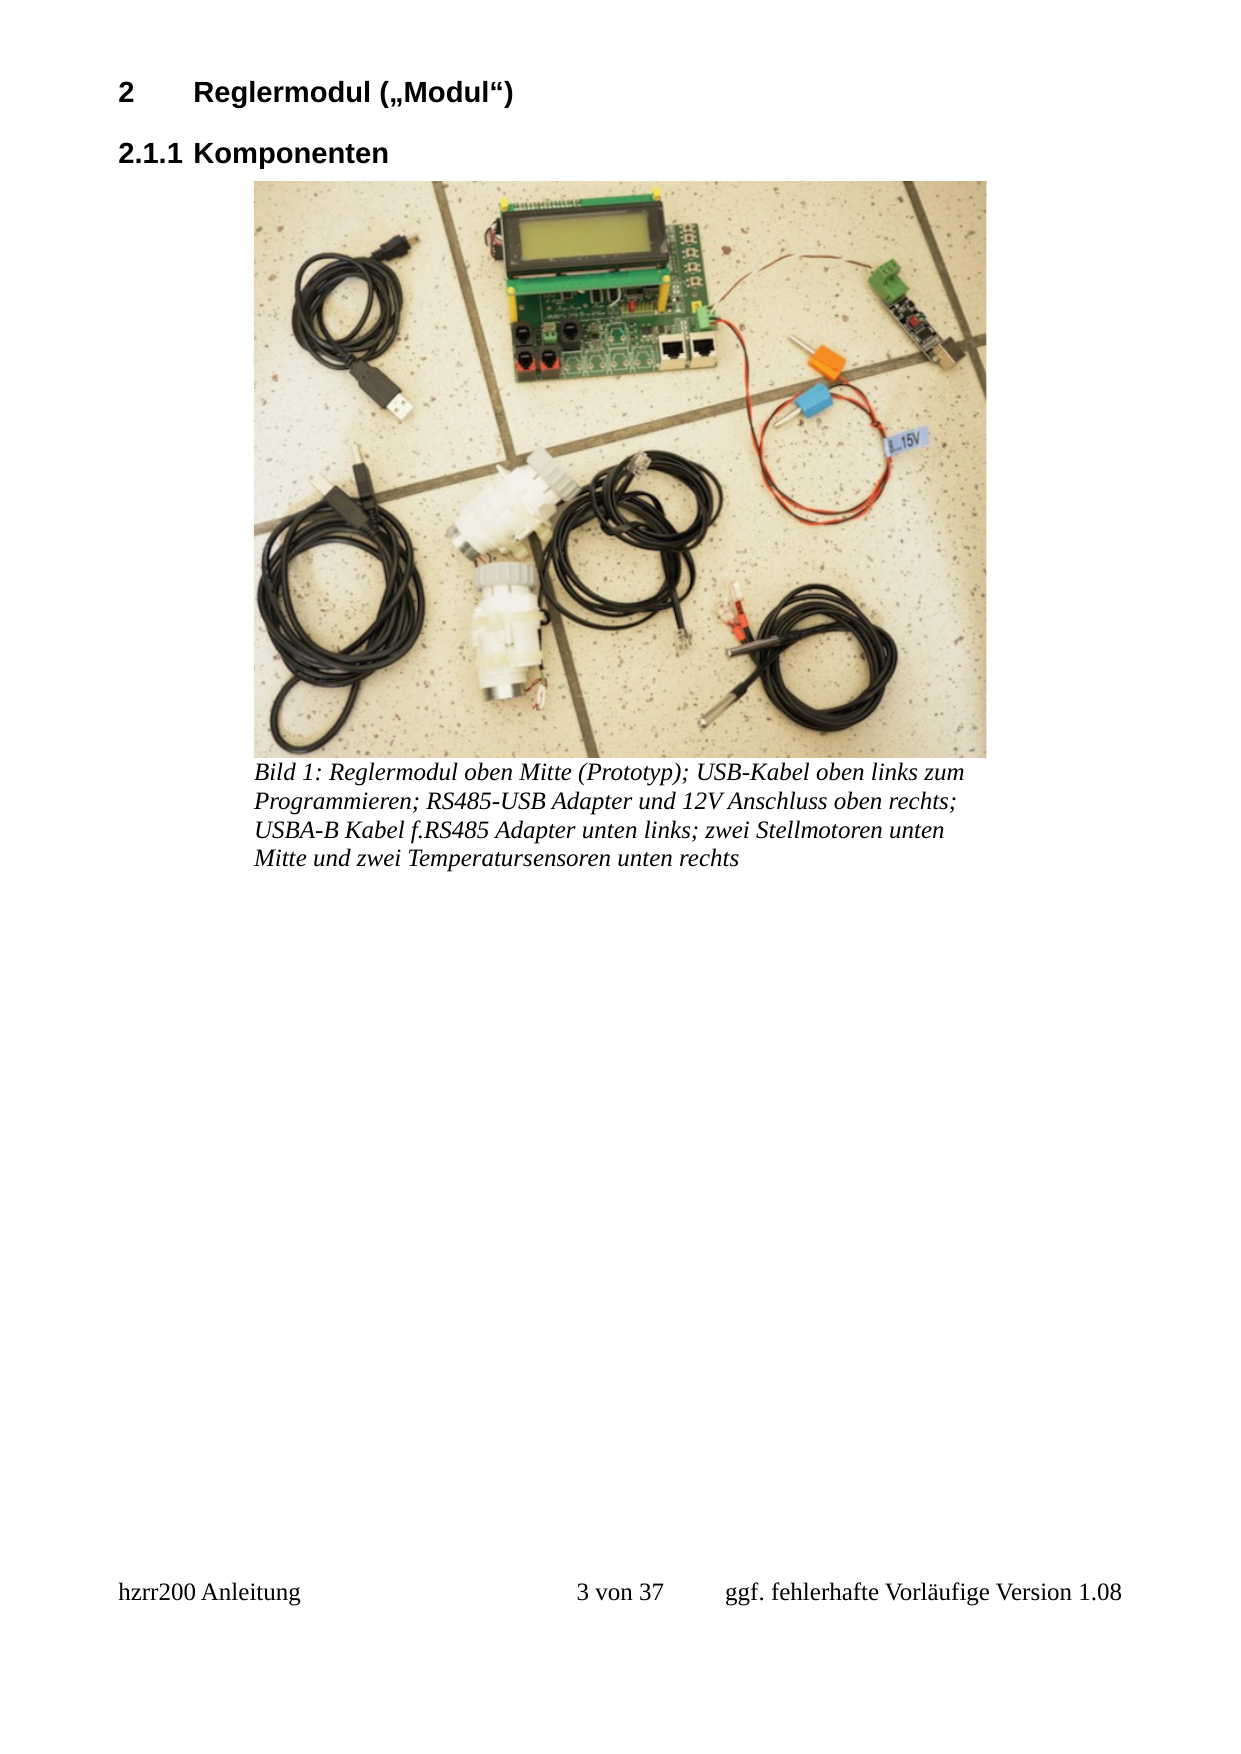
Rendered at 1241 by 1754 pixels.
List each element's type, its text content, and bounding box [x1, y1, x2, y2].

text Bild 1: Reglermodul oben Mitte (Prototyp); USB-Kabel oben links zum Programmieren; RS485-USB Adapter und 12V Anschluss oben rechts; USBA-B Kabel f.RS485 Adapter unten links; zwei Stellmotoren unten Mitte und zwei Temperatursensoren unten rechts [254, 758, 986, 872]
subtitle Komponenten [118, 136, 1122, 169]
subtitle Reglermodul („Modul“) [118, 75, 1122, 108]
picture [253, 181, 987, 758]
